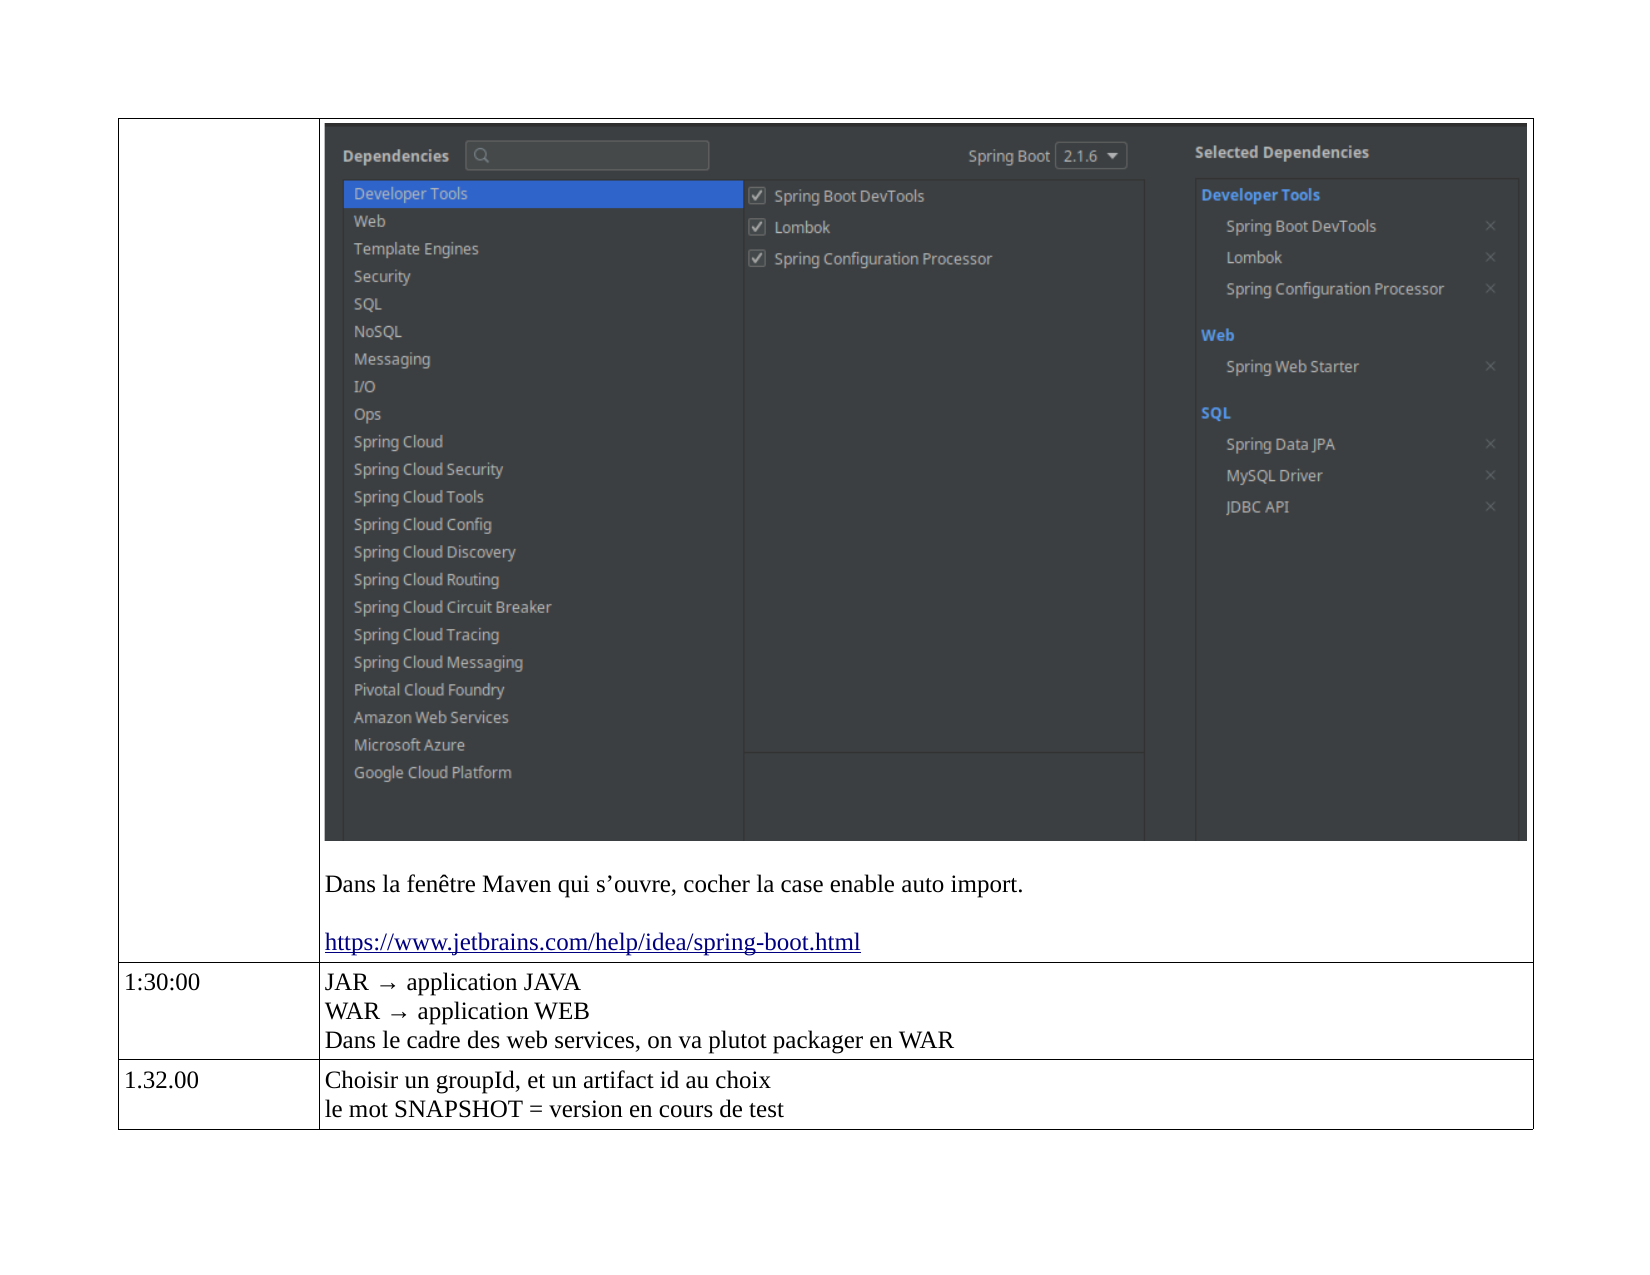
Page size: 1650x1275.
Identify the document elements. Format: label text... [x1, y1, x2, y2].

picture [324, 123, 1527, 841]
table_cell 1:30:00 [119, 963, 319, 1059]
table_cell Choisir un groupId, et un artifact id au choix le mot SNAPSHOT = version en cours de test [320, 1060, 1533, 1128]
table_cell 1.32.00 [119, 1060, 319, 1128]
table_cell JAR → application JAVA WAR → application WEB Dans le cadre des web services, on va plutot packager en WAR [320, 963, 1533, 1059]
table_cell Dans la fenêtre Maven qui s’ouvre, cocher la case enable auto import. https://www.jetbrains.com/help/idea/spring-boot.html [320, 119, 1533, 962]
table_cell [119, 119, 319, 962]
